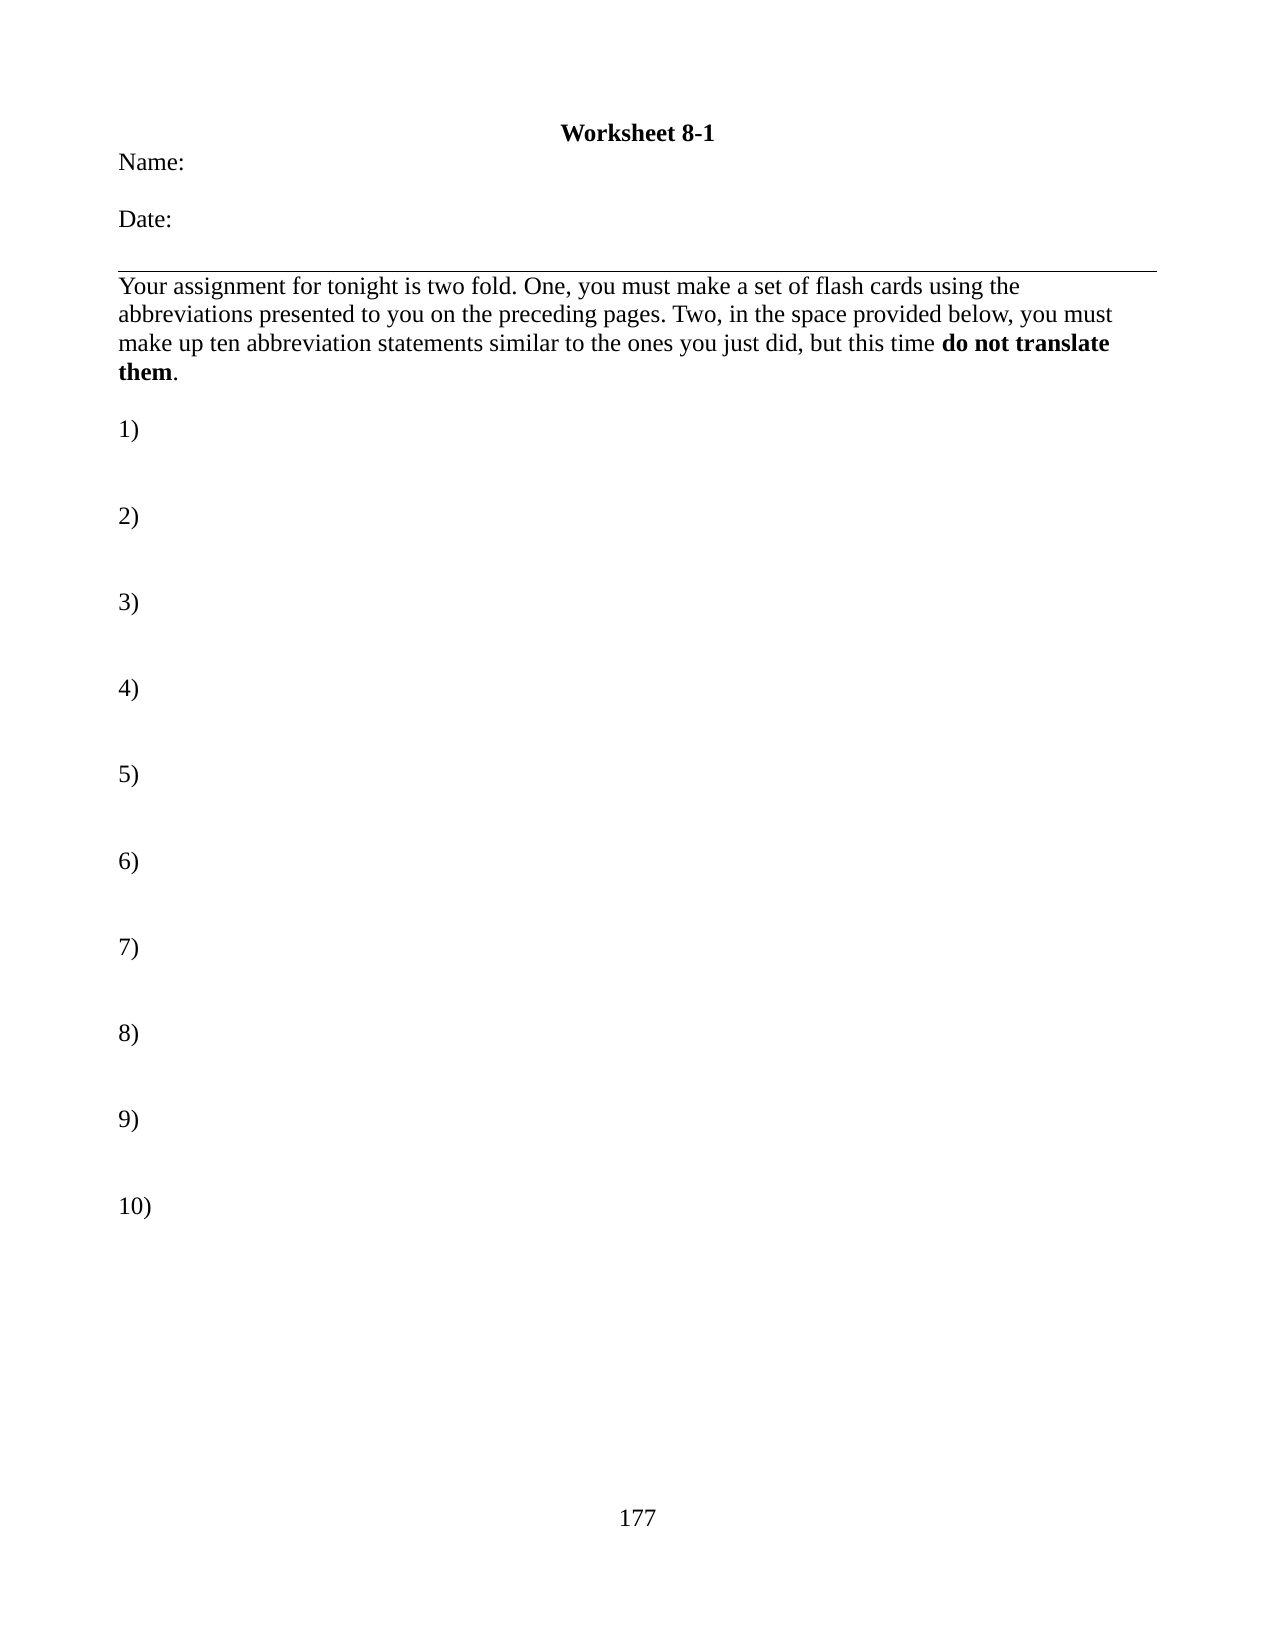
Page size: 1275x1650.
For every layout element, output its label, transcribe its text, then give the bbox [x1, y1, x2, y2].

text 7) [118, 932, 1157, 961]
text 9) [118, 1104, 1157, 1133]
text 4) [118, 673, 1157, 702]
text 2) [118, 501, 1157, 529]
text 3) [118, 587, 1157, 616]
text Date: [118, 204, 1157, 233]
text Name: [118, 147, 1157, 176]
text Worksheet 8-1 [118, 118, 1157, 147]
text 1) [118, 414, 1157, 443]
text 5) [118, 759, 1157, 788]
text 8) [118, 1018, 1157, 1047]
text Your assignment for tonight is two fold. One, you must make a set of flash cards using the abbreviations presented to you on the preceding pages. Two, in the space provided below, you must make up ten abbreviation statements similar to the ones you just did, but this time do not translate them. [118, 272, 1157, 386]
text 10) [118, 1191, 1157, 1219]
text 6) [118, 846, 1157, 874]
